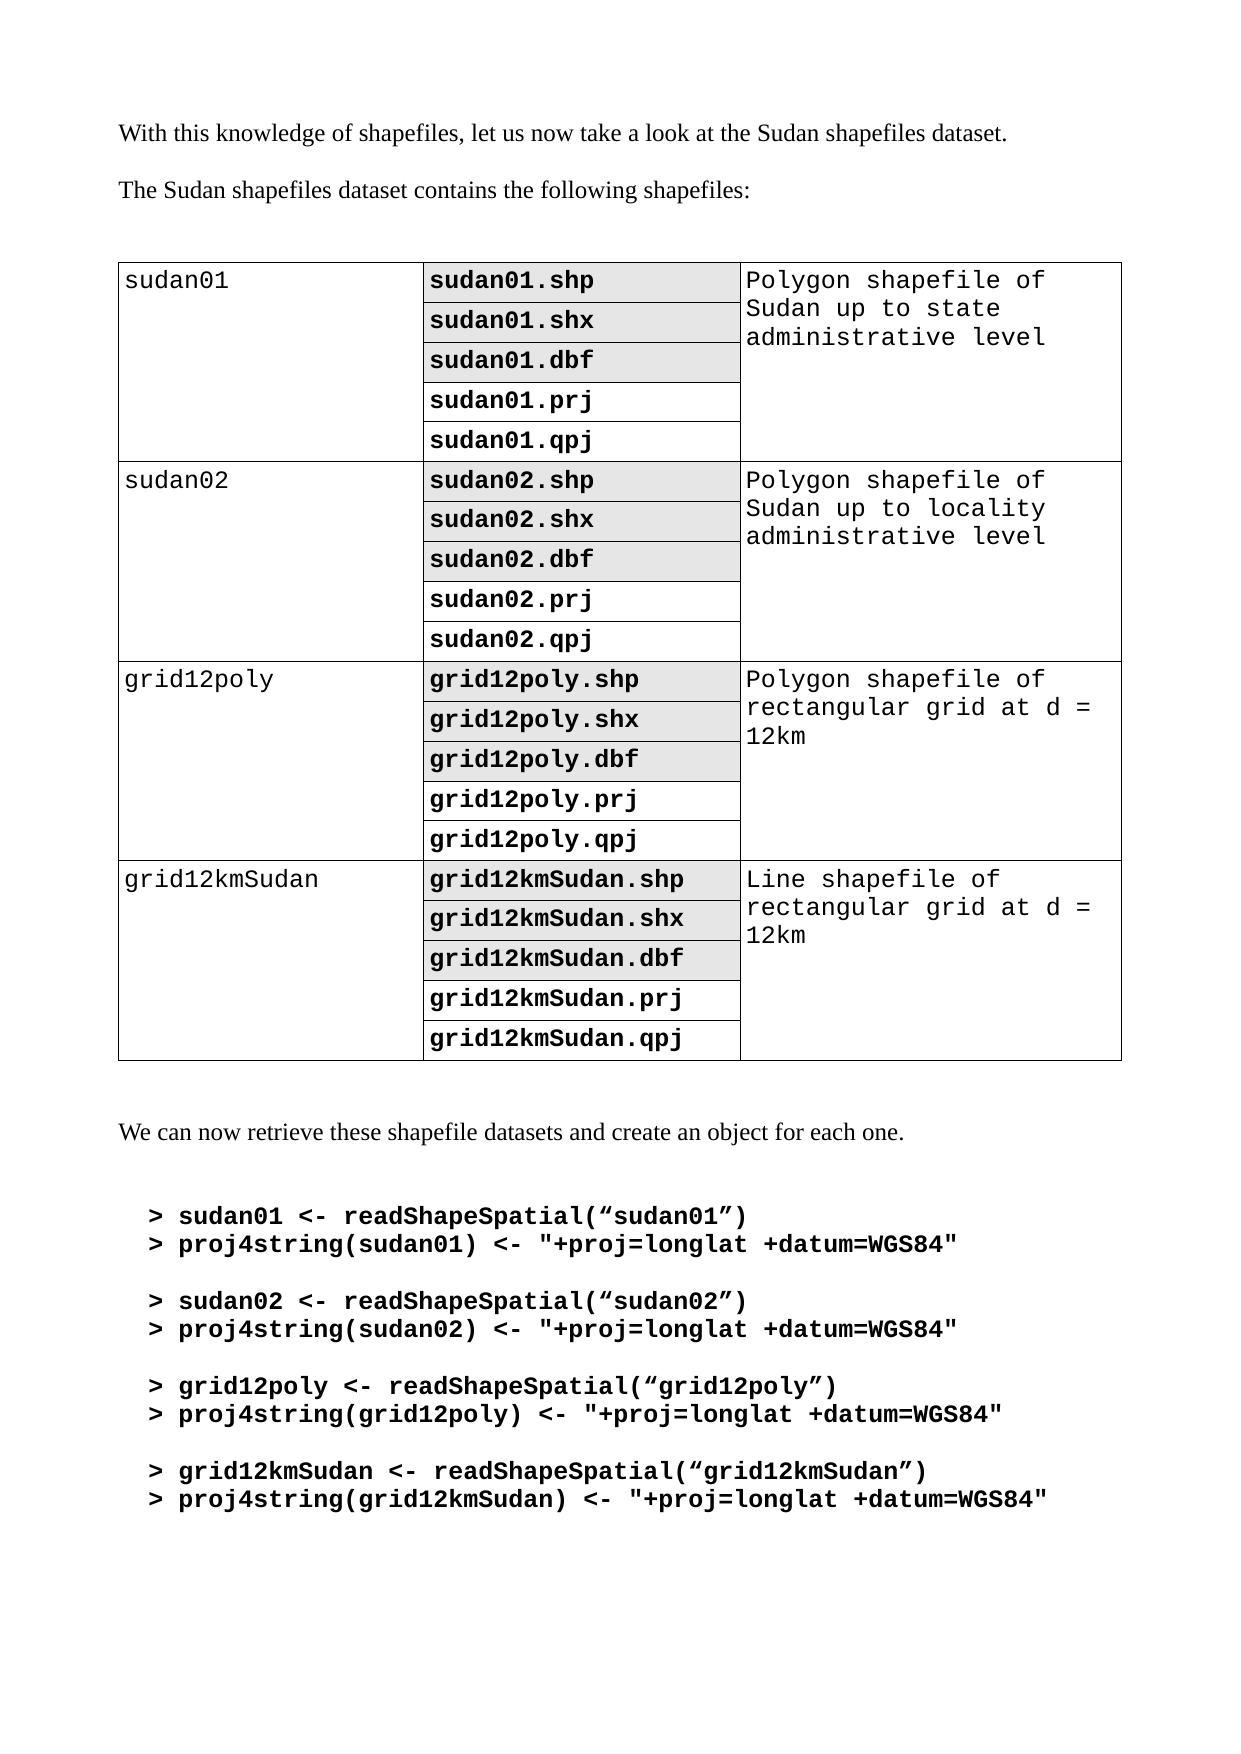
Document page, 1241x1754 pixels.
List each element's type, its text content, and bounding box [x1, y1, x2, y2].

text > grid12poly <- readShapeSpatial(“grid12poly”) [118, 1374, 1122, 1402]
text With this knowledge of shapefiles, let us now take a look at the Sudan shapefiles dataset. [118, 118, 1122, 147]
table_cell sudan02.qpj [424, 622, 740, 661]
table_header sudan01.shp [424, 263, 740, 302]
text > sudan02 <- readShapeSpatial(“sudan02”) [118, 1289, 1122, 1317]
table_header sudan01 [119, 263, 423, 461]
table_cell sudan01.prj [424, 383, 740, 421]
table_cell sudan01.dbf [424, 343, 740, 382]
text > proj4string(sudan02) <- "+proj=longlat +datum=WGS84" [118, 1317, 1122, 1345]
table_cell sudan01.shx [424, 303, 740, 342]
text > proj4string(grid12poly) <- "+proj=longlat +datum=WGS84" [118, 1402, 1122, 1430]
table_cell grid12kmSudan.shx [424, 901, 740, 940]
text > proj4string(sudan01) <- "+proj=longlat +datum=WGS84" [118, 1232, 1122, 1260]
table_cell grid12poly.shp [424, 662, 740, 701]
table_cell sudan01.qpj [424, 422, 740, 461]
text > sudan01 <- readShapeSpatial(“sudan01”) [118, 1204, 1122, 1232]
text We can now retrieve these shapefile datasets and create an object for each one. [118, 1117, 1122, 1146]
table_cell grid12kmSudan.shp [424, 861, 740, 900]
table_cell grid12poly.dbf [424, 742, 740, 781]
text > grid12kmSudan <- readShapeSpatial(“grid12kmSudan”) [118, 1459, 1122, 1487]
table_cell grid12poly.shx [424, 702, 740, 741]
table_cell grid12kmSudan.prj [424, 981, 740, 1020]
table_cell sudan02.shx [424, 502, 740, 541]
table_cell Line shapefile of rectangular grid at d = 12km [741, 861, 1121, 1060]
table_cell grid12kmSudan.qpj [424, 1021, 740, 1060]
table_cell grid12poly [119, 662, 423, 860]
table_header Polygon shapefile of Sudan up to state administrative level [741, 263, 1121, 461]
table_cell grid12poly.qpj [424, 821, 740, 860]
table_cell Polygon shapefile of rectangular grid at d = 12km [741, 662, 1121, 860]
table_cell sudan02.dbf [424, 542, 740, 581]
table_cell Polygon shapefile of Sudan up to locality administrative level [741, 462, 1121, 661]
table_cell sudan02 [119, 462, 423, 661]
text > proj4string(grid12kmSudan) <- "+proj=longlat +datum=WGS84" [118, 1487, 1122, 1515]
table_cell grid12kmSudan.dbf [424, 941, 740, 980]
table_cell sudan02.shp [424, 462, 740, 501]
table_cell grid12kmSudan [119, 861, 423, 1060]
table_cell sudan02.prj [424, 582, 740, 621]
text The Sudan shapefiles dataset contains the following shapefiles: [118, 176, 1122, 204]
table_cell grid12poly.prj [424, 782, 740, 820]
